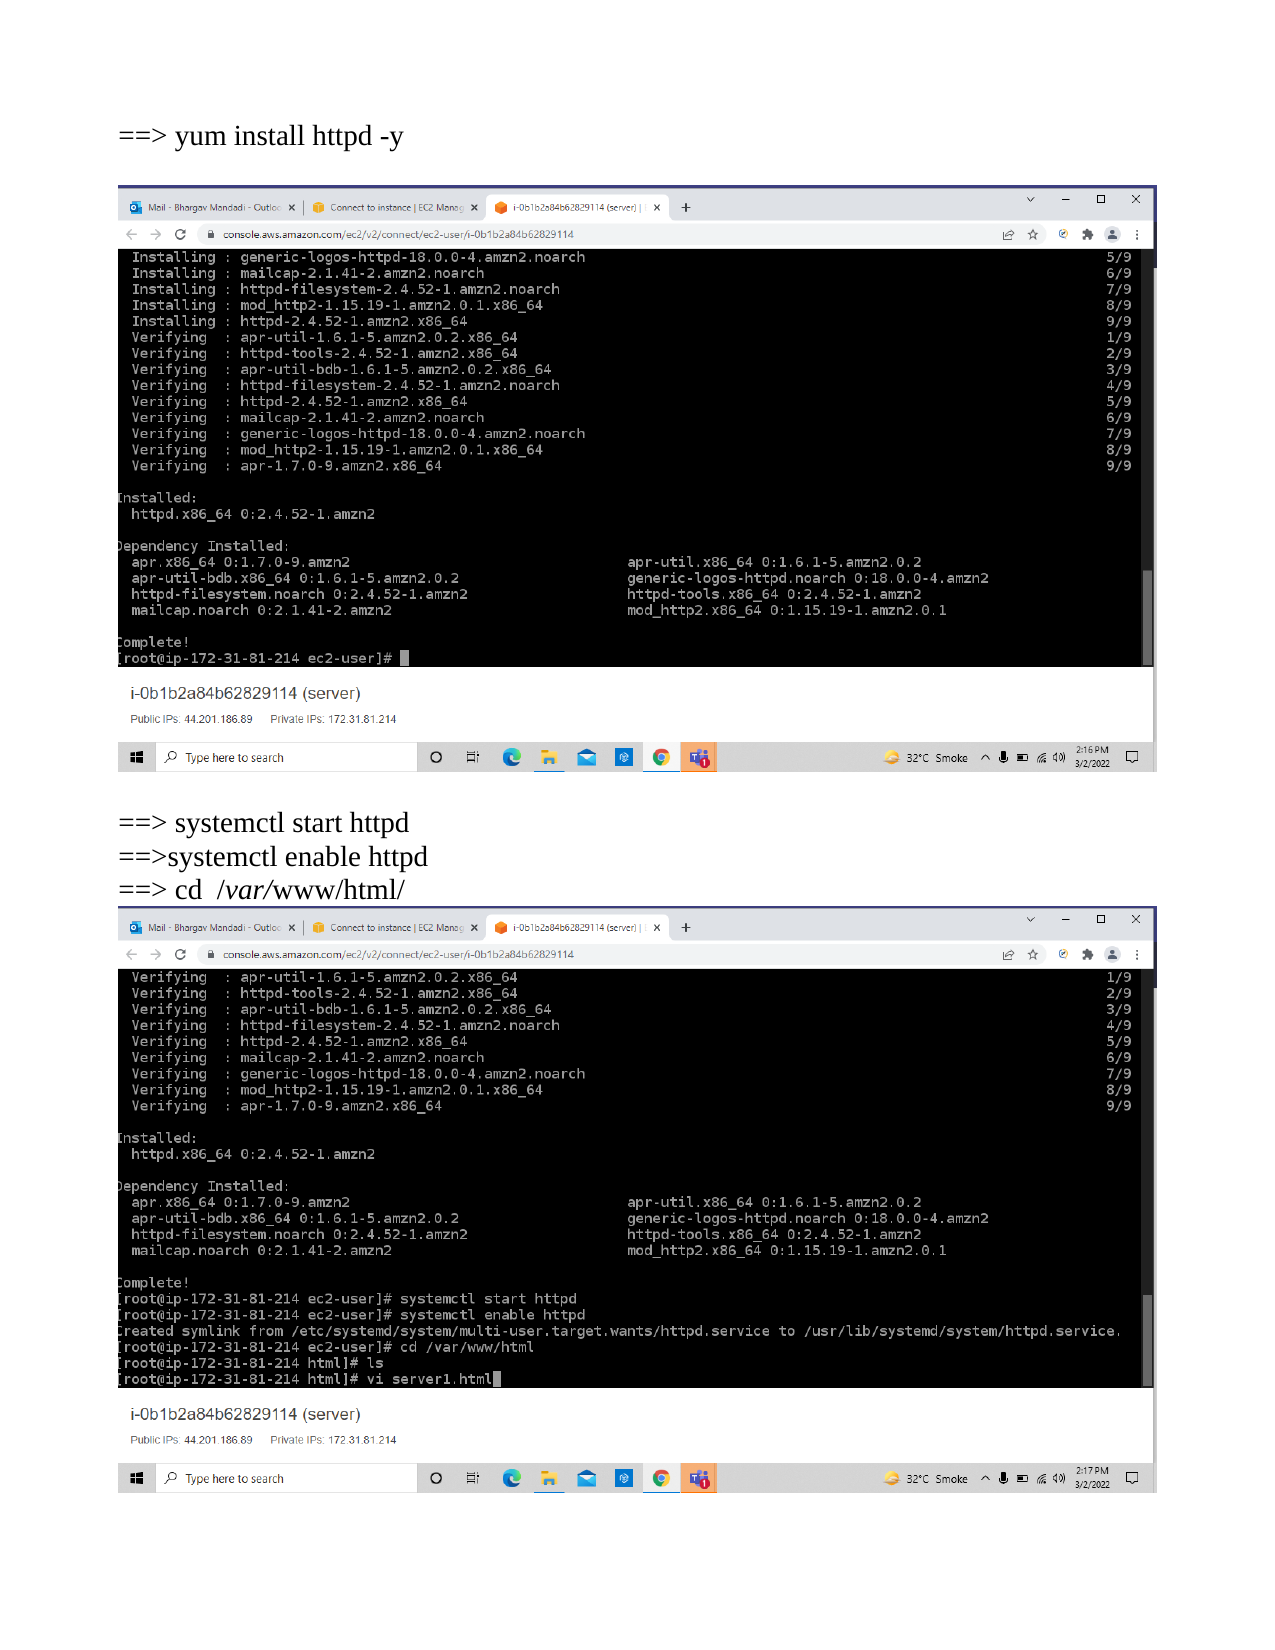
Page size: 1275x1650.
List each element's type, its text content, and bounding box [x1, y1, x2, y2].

text ==> systemctl start httpd [118, 805, 1157, 839]
picture [118, 906, 1157, 1493]
picture [118, 185, 1157, 772]
text ==>systemctl enable httpd [118, 839, 1157, 872]
text ==> cd /var/www/html/ [118, 872, 1157, 906]
text ==> yum install httpd -y [118, 118, 1157, 152]
